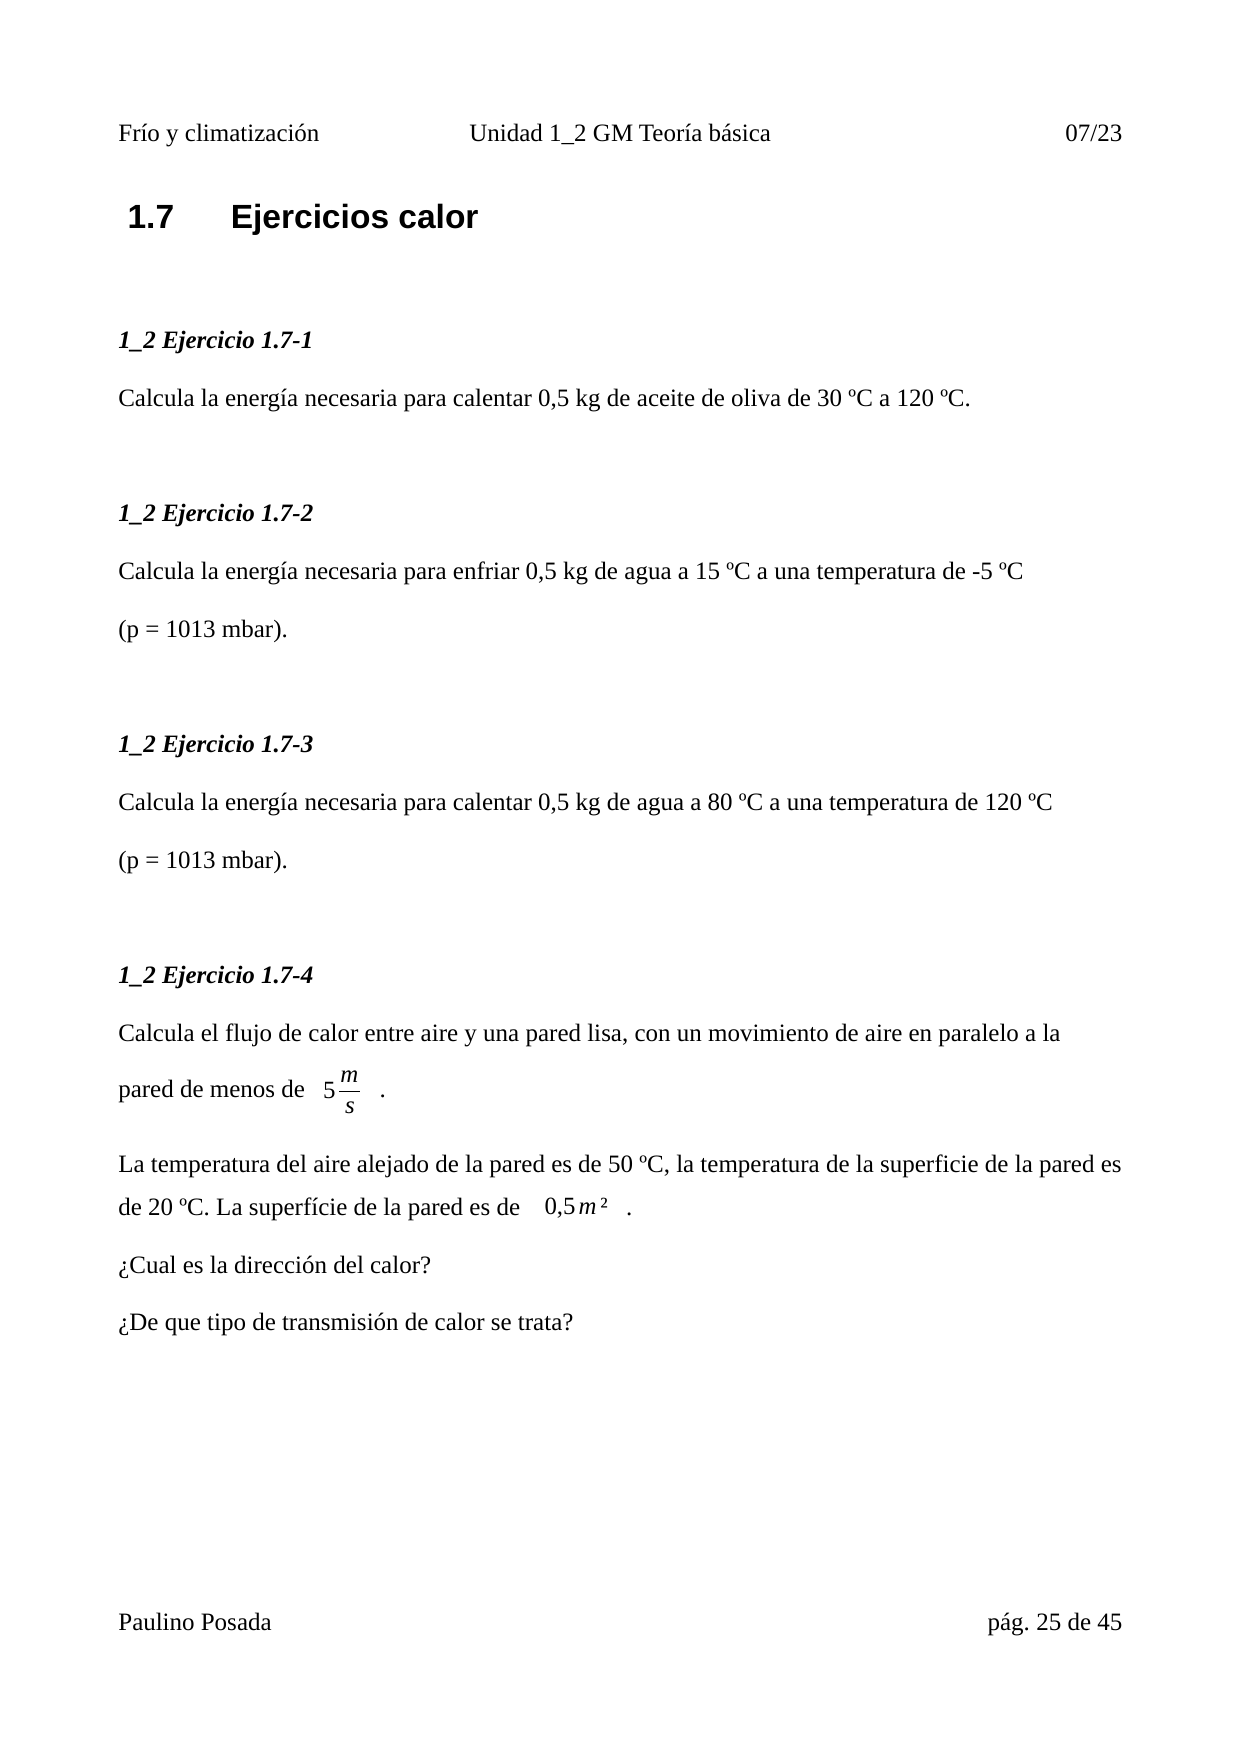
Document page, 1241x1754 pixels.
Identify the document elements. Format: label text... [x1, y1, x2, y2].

text 1_2 Ejercicio 1.7-1 [118, 325, 1122, 354]
text Calcula la energía necesaria para enfriar 0,5 kg de agua a 15 ºC a una temperatura de -5 ºC [118, 556, 1122, 585]
text (p = 1013 mbar). [118, 614, 1122, 643]
text Calcula la energía necesaria para calentar 0,5 kg de aceite de oliva de 30 ºC a 120 ºC. [118, 383, 1122, 412]
text Calcula la energía necesaria para calentar 0,5 kg de agua a 80 ºC a una temperatura de 120 ºC [118, 787, 1122, 816]
text 1_2 Ejercicio 1.7-3 [118, 729, 1122, 758]
text ¿Cual es la dirección del calor? [118, 1250, 1122, 1278]
subtitle Ejercicios calor [118, 197, 1122, 236]
text La temperatura del aire alejado de la pared es de 50 ºC, la temperatura de la superficie de la pared es de 20 ºC. La superfície de la pared es de . [118, 1149, 1122, 1221]
text (p = 1013 mbar). [118, 845, 1122, 873]
text ¿De que tipo de transmisión de calor se trata? [118, 1307, 1122, 1336]
text Calcula el flujo de calor entre aire y una pared lisa, con un movimiento de aire en paralelo a la pared de menos de. [118, 1018, 1122, 1120]
text 1_2 Ejercicio 1.7-2 [118, 498, 1122, 527]
text 1_2 Ejercicio 1.7-4 [118, 960, 1122, 989]
